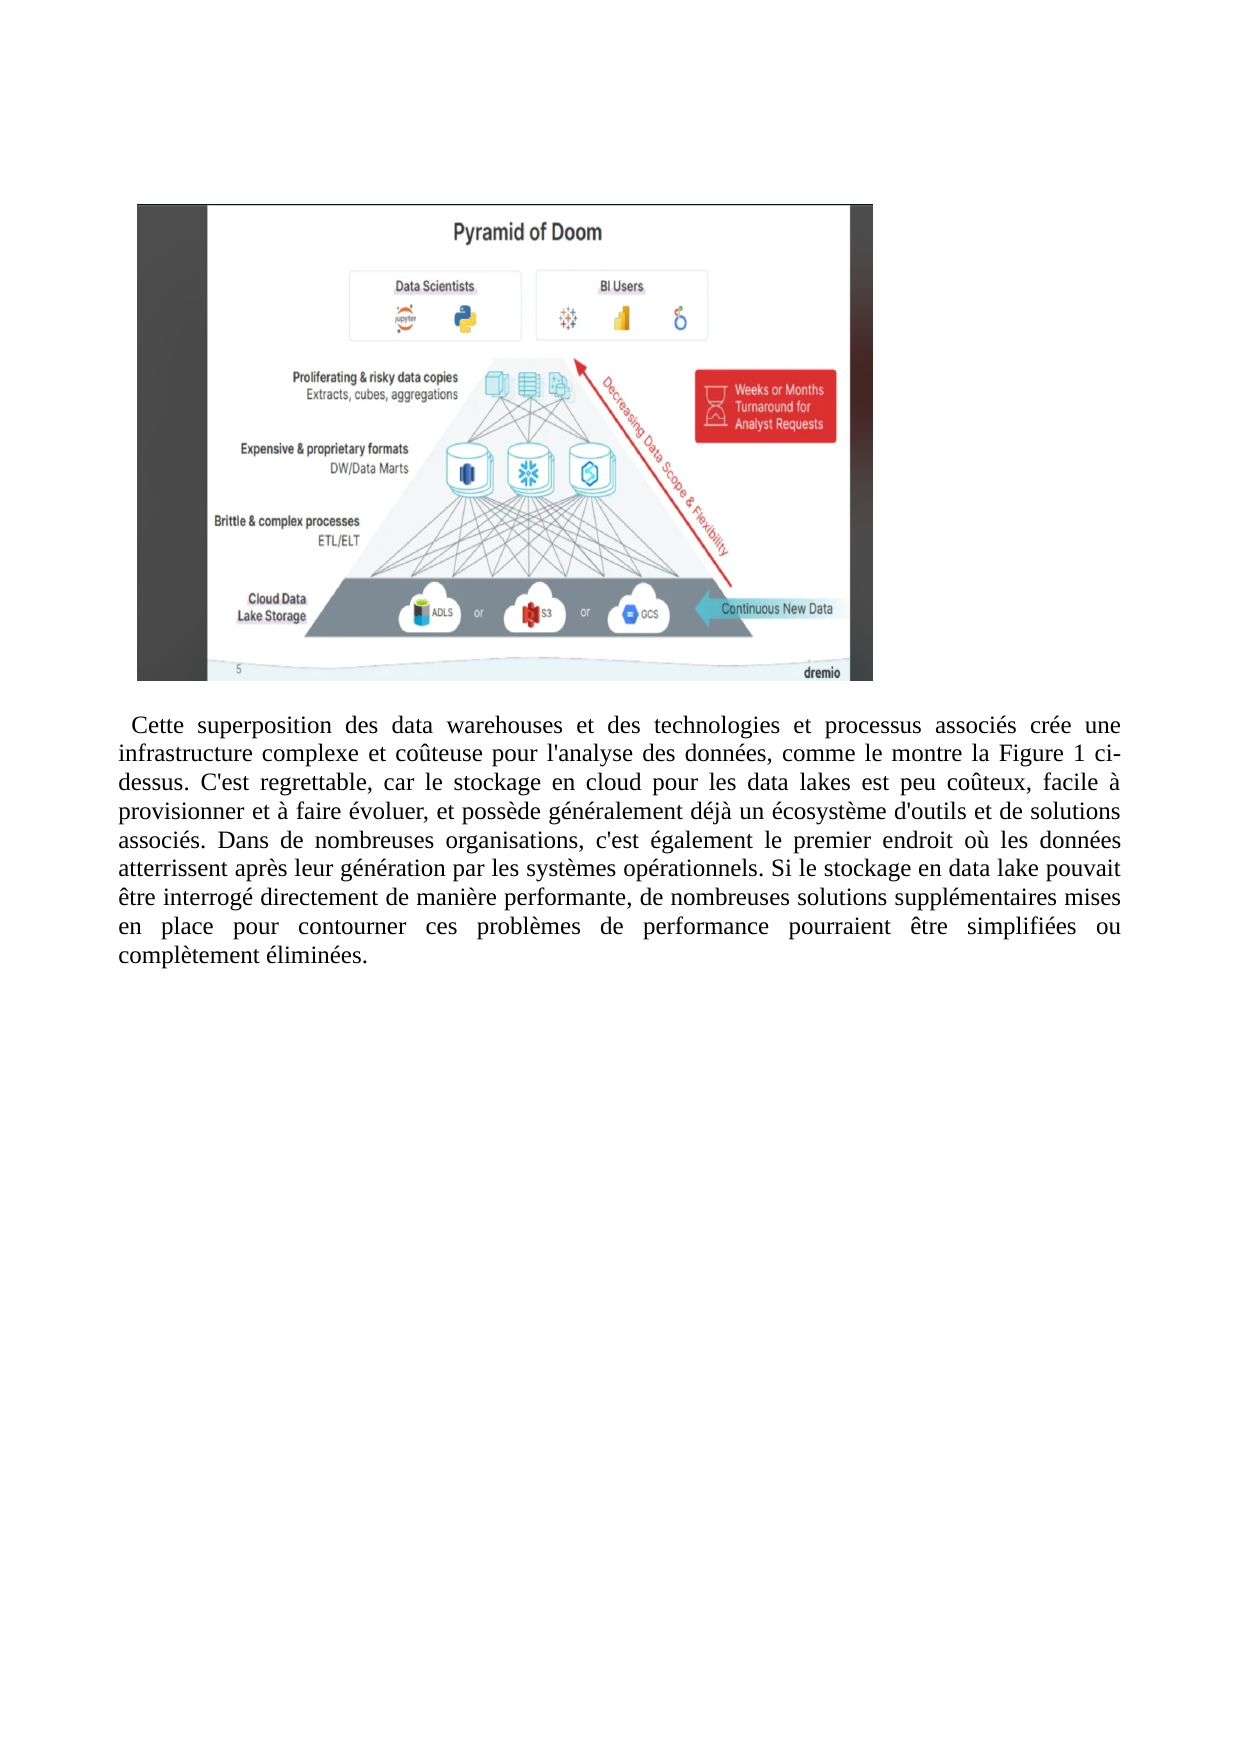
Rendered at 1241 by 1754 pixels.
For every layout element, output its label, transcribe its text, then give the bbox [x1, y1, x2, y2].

picture [137, 204, 873, 681]
text Cette superposition des data warehouses et des technologies et processus associés crée une infrastructure complexe et coûteuse pour l'analyse des données, comme le montre la Figure 1 ci-dessus. C'est regrettable, car le stockage en cloud pour les data lakes est peu coûteux, facile à provisionner et à faire évoluer, et possède généralement déjà un écosystème d'outils et de solutions associés. Dans de nombreuses organisations, c'est également le premier endroit où les données atterrissent après leur génération par les systèmes opérationnels. Si le stockage en data lake pouvait être interrogé directement de manière performante, de nombreuses solutions supplémentaires mises en place pour contourner ces problèmes de performance pourraient être simplifiées ou complètement éliminées. [118, 710, 1122, 968]
